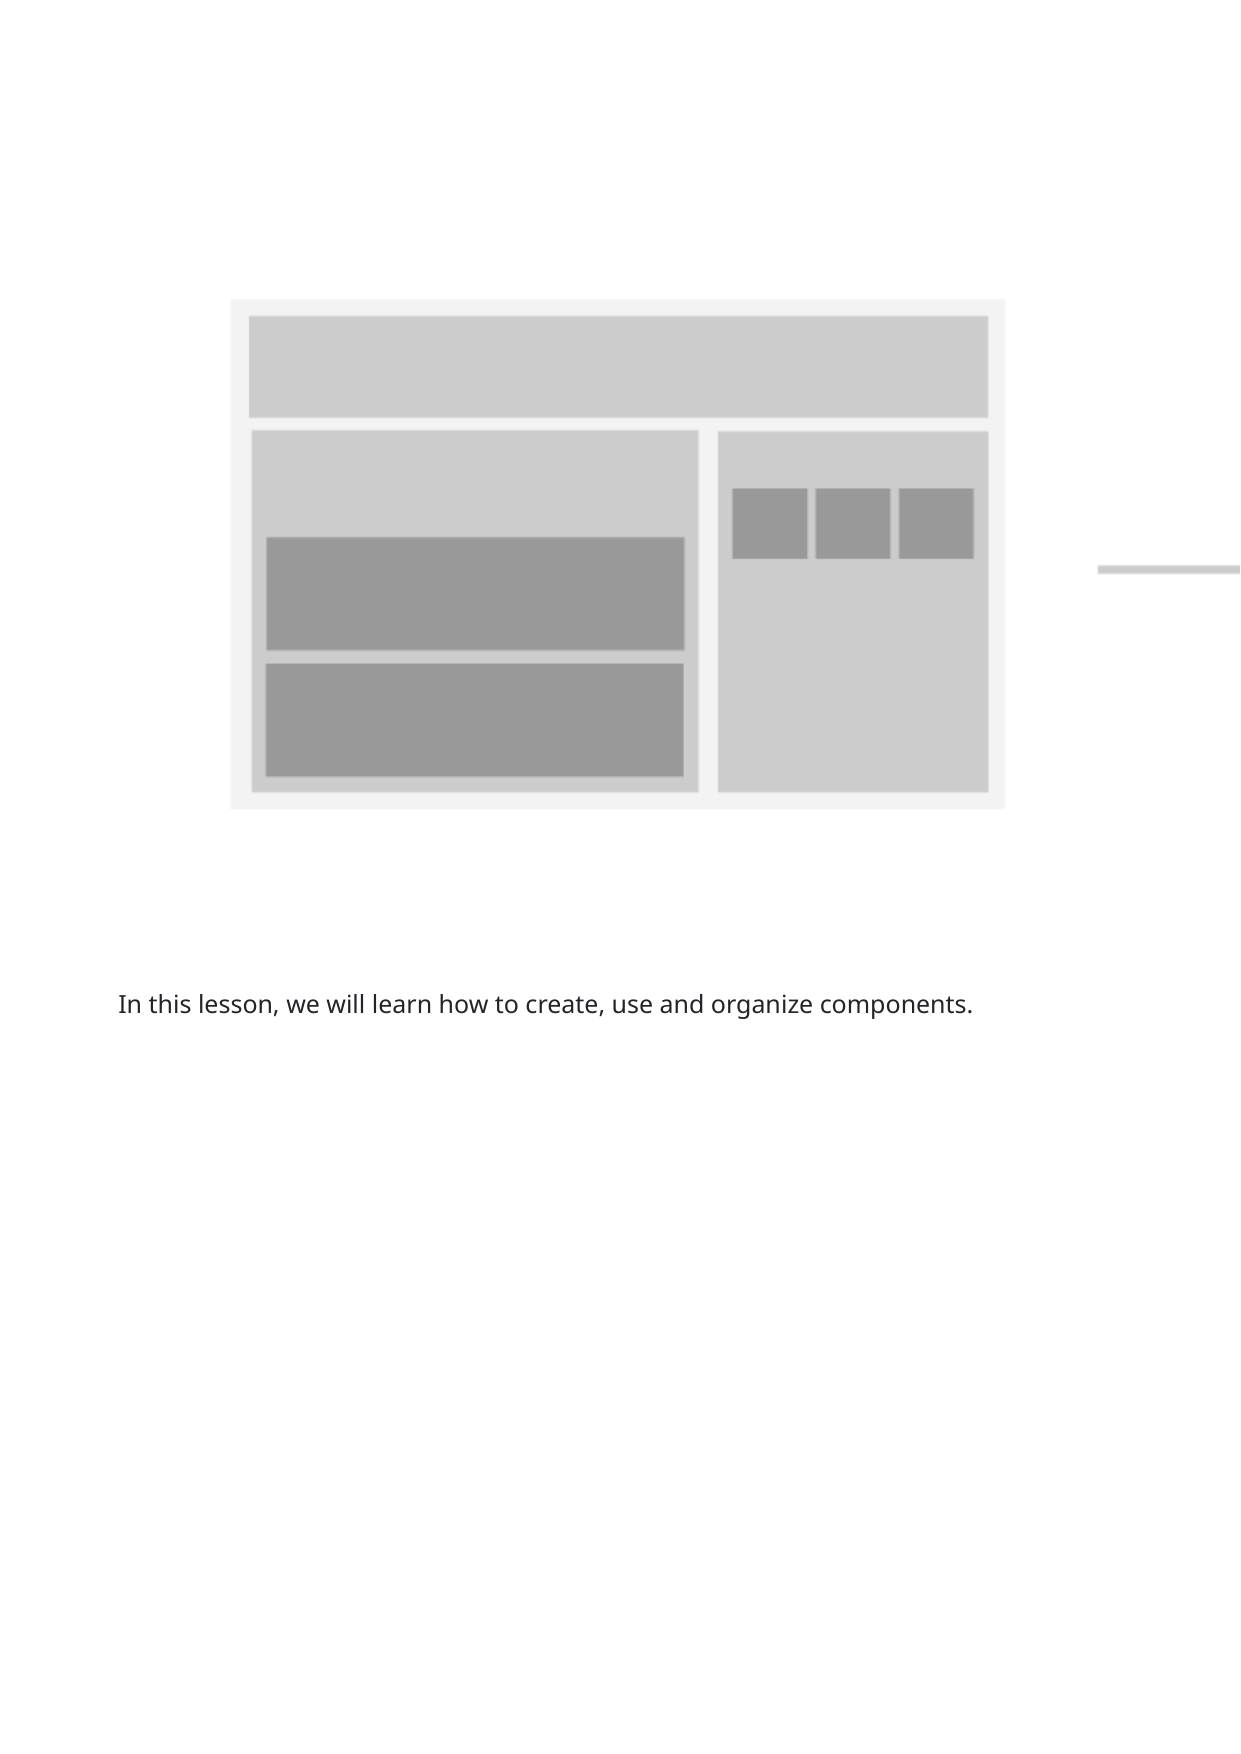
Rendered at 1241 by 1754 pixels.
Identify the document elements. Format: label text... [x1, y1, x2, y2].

text In this lesson, we will learn how to create, use and organize components. [118, 987, 1122, 1021]
picture [118, 118, 1241, 969]
